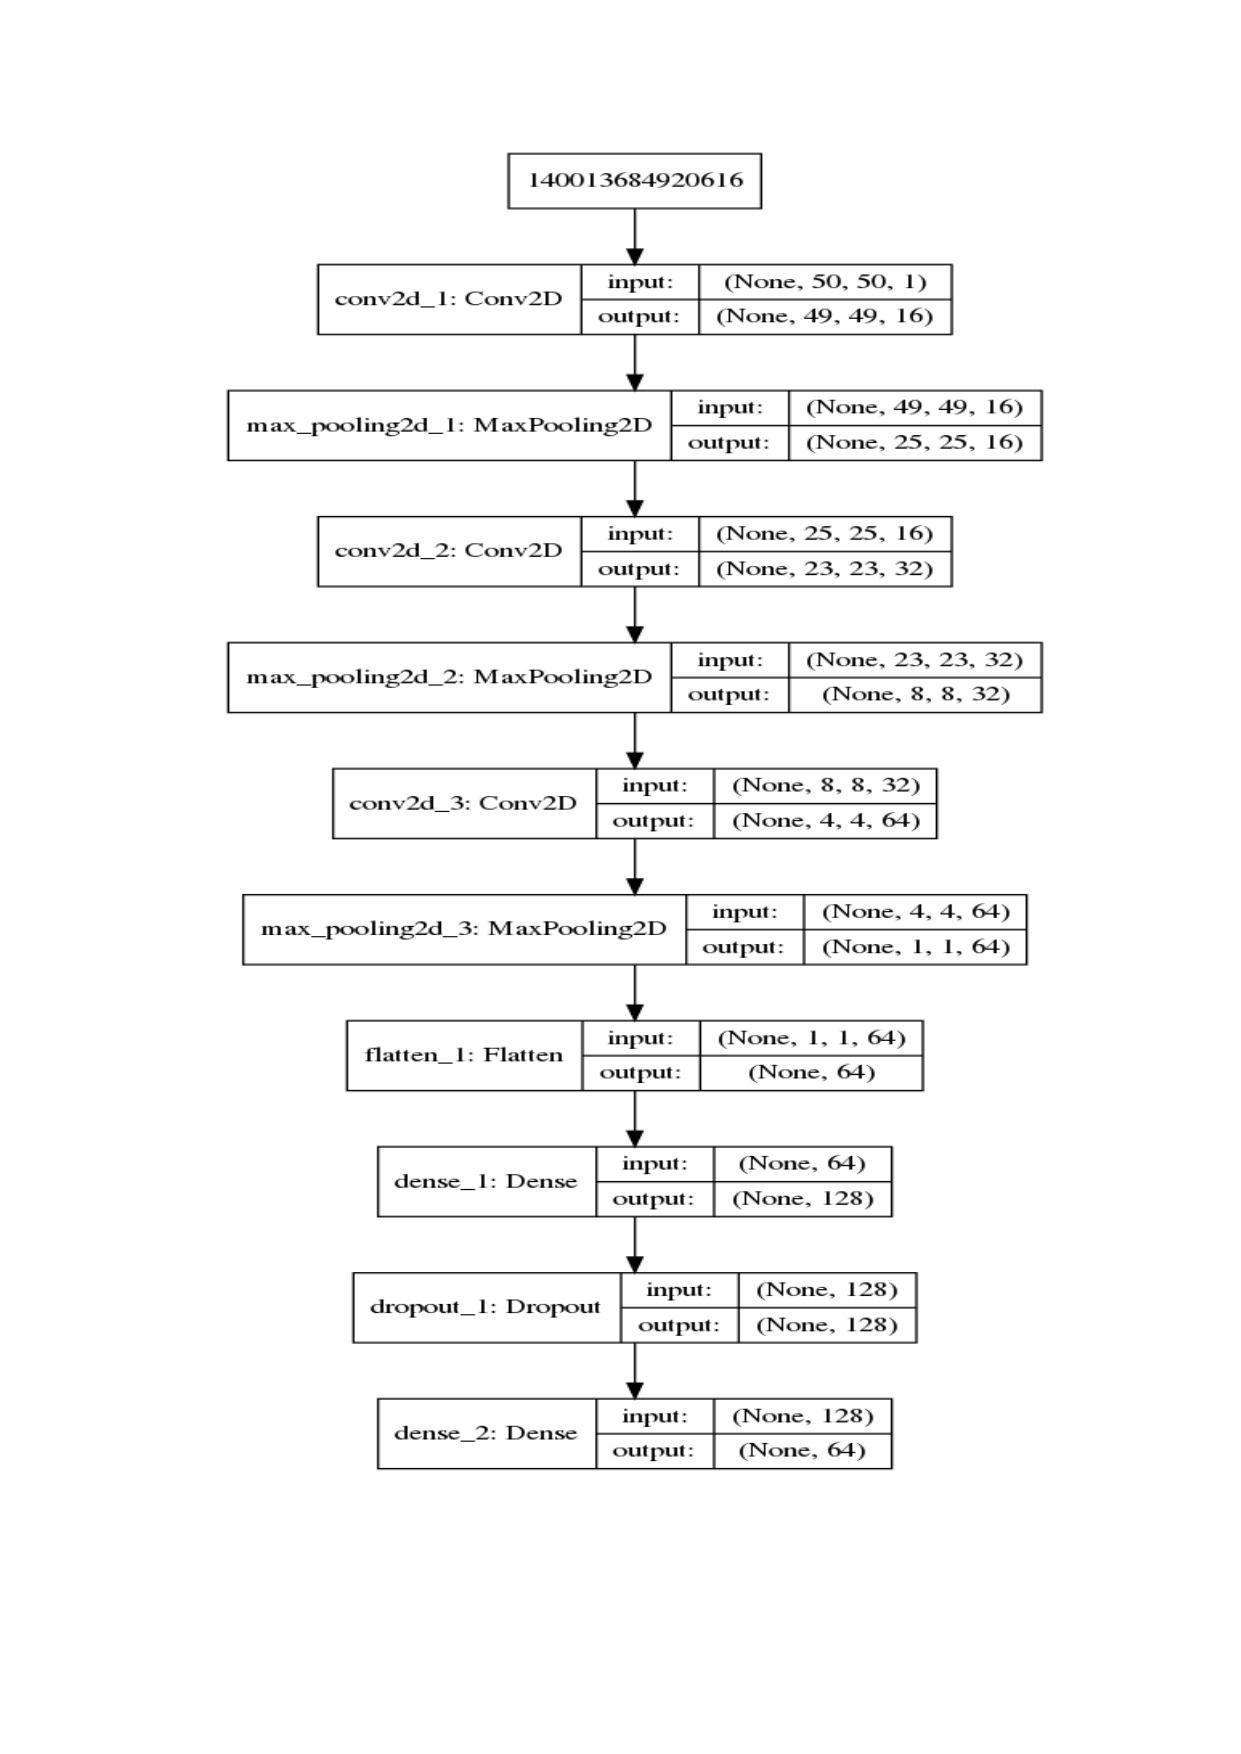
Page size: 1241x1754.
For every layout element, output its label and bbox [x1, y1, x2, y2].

picture [220, 147, 1050, 1476]
